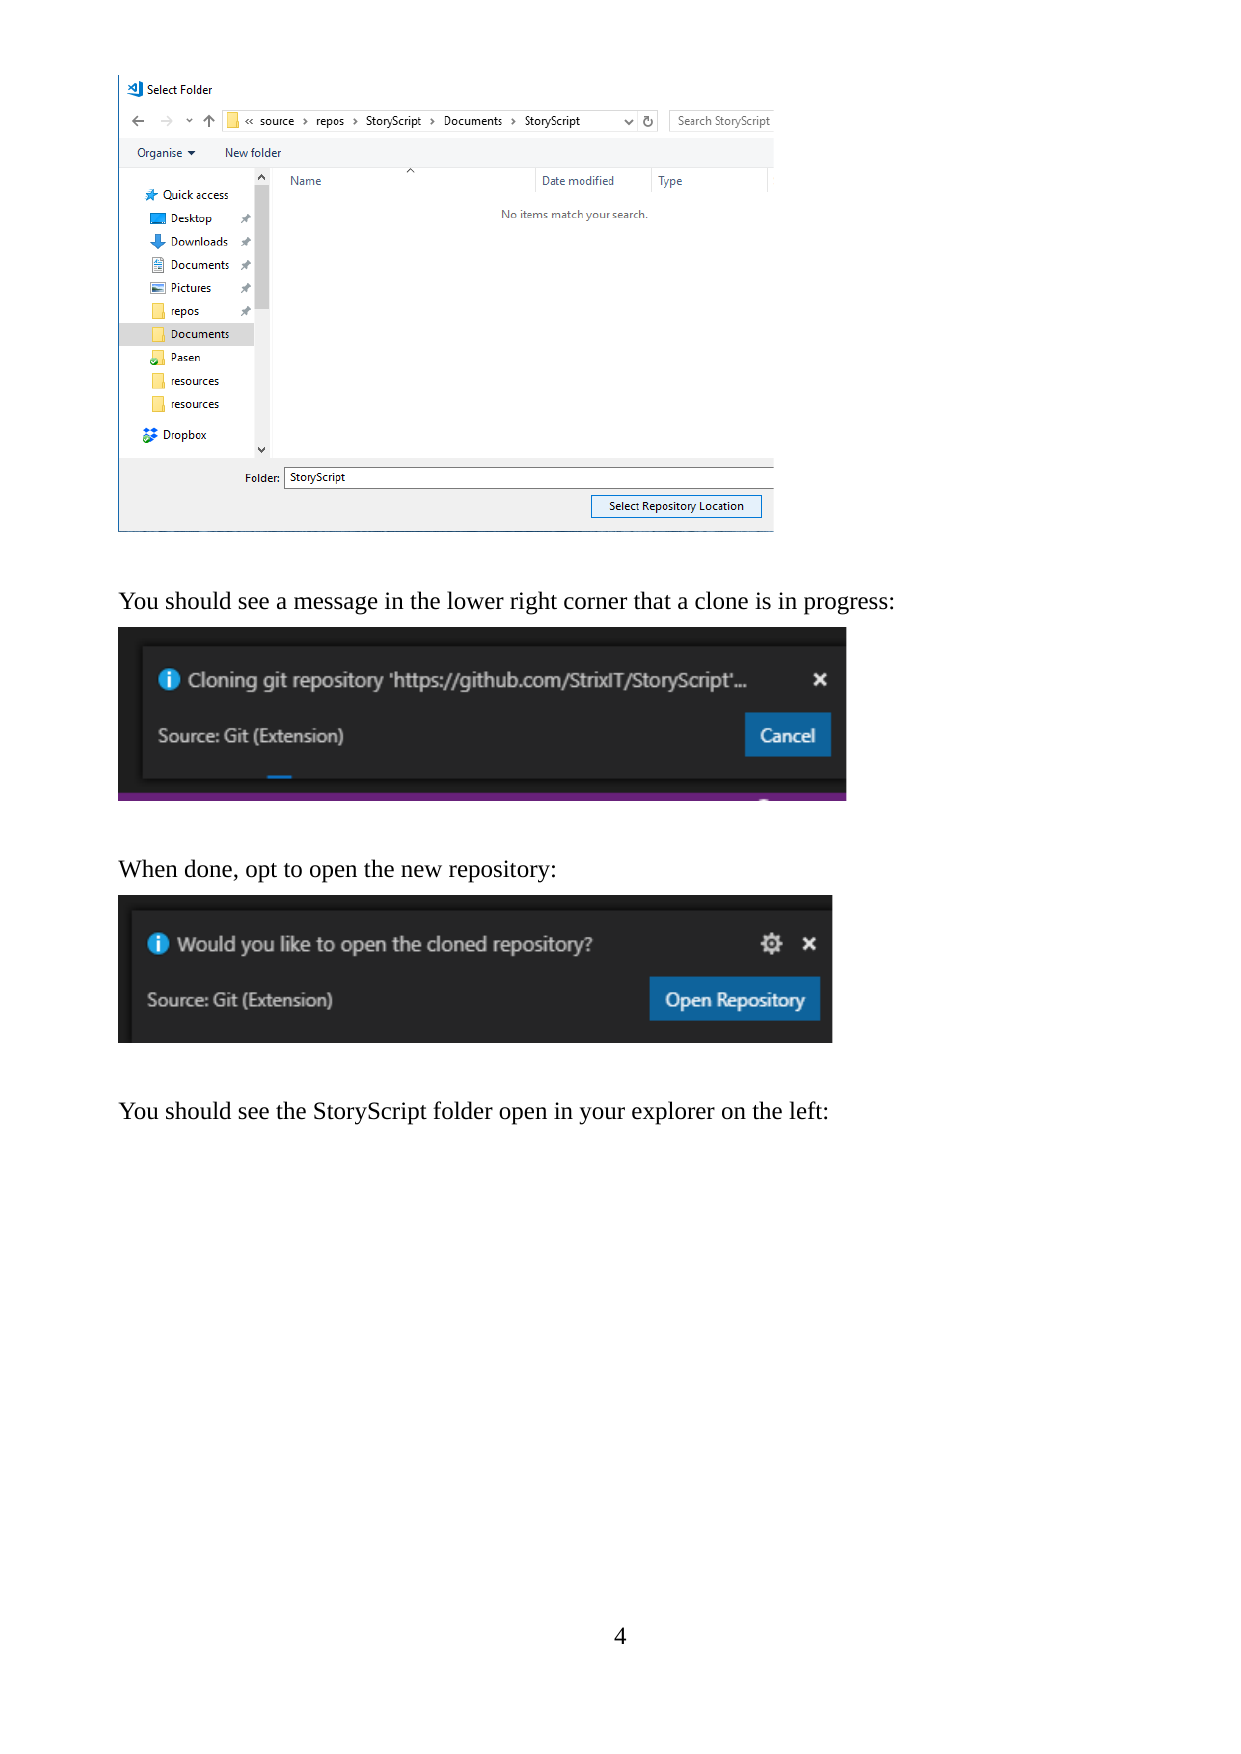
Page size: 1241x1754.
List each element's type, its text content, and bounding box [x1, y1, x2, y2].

text You should see a message in the lower right corner that a clone is in progress: [118, 586, 1122, 614]
text You should see the StoryScript folder open in your explorer on the left: [118, 1096, 1122, 1125]
text When done, opt to open the new repository: [118, 854, 1122, 883]
